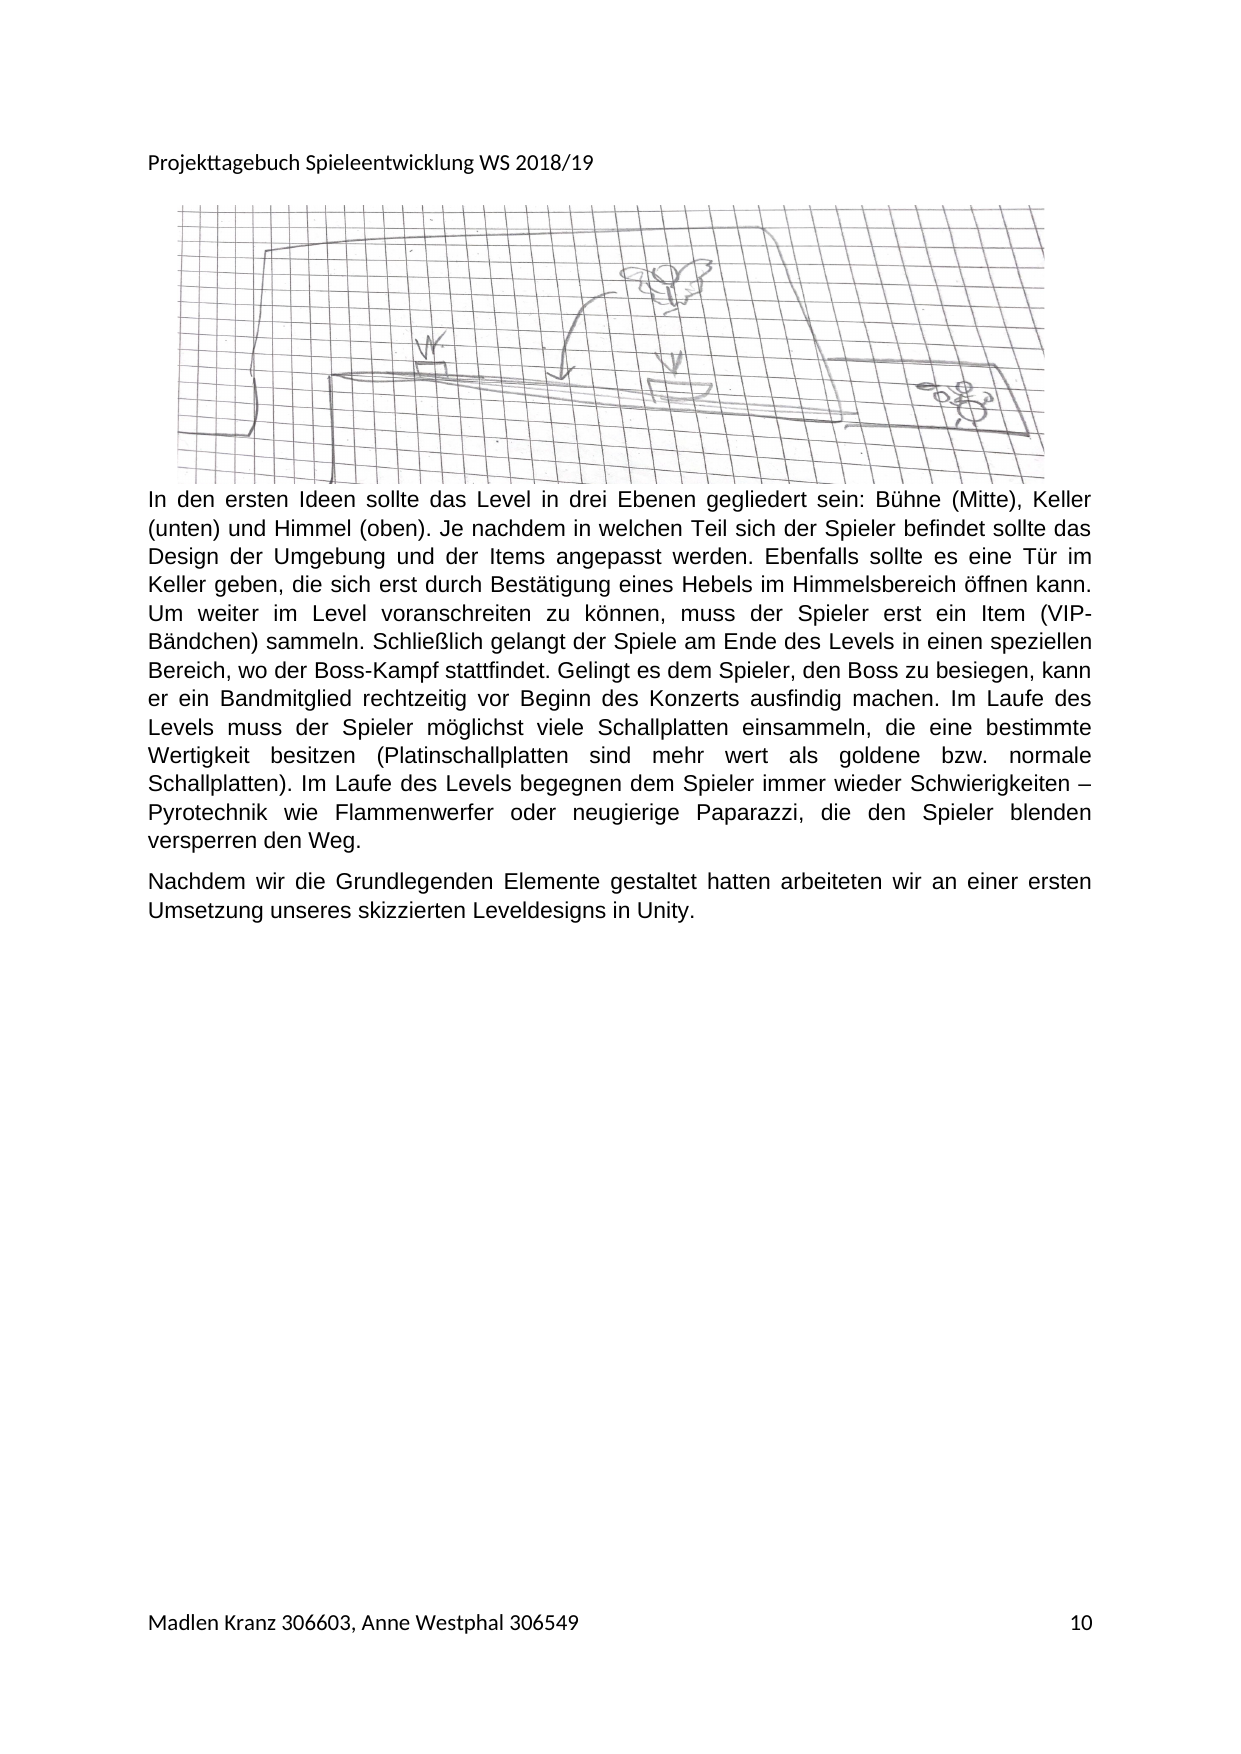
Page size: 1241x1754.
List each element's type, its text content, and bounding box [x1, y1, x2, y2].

text Nachdem wir die Grundlegenden Elemente gestaltet hatten arbeiteten wir an einer ersten Umsetzung unseres skizzierten Leveldesigns in Unity. [148, 868, 1093, 923]
text In den ersten Ideen sollte das Level in drei Ebenen gegliedert sein: Bühne (Mitte), Keller (unten) und Himmel (oben). Je nachdem in welchen Teil sich der Spieler befindet sollte das Design der Umgebung und der Items angepasst werden. Ebenfalls sollte es eine Tür im Keller geben, die sich erst durch Bestätigung eines Hebels im Himmelsbereich öffnen kann. Um weiter im Level voranschreiten zu können, muss der Spieler erst ein Item (VIP-Bändchen) sammeln. Schließlich gelangt der Spiele am Ende des Levels in einen speziellen Bereich, wo der Boss-Kampf stattfindet. Gelingt es dem Spieler, den Boss zu besiegen, kann er ein Bandmitglied rechtzeitig vor Beginn des Konzerts ausfindig machen. Im Laufe des Levels muss der Spieler möglichst viele Schallplatten einsammeln, die eine bestimmte Wertigkeit besitzen (Platinschallplatten sind mehr wert als goldene bzw. normale Schallplatten). Im Laufe des Levels begegnen dem Spieler immer wieder Schwierigkeiten – Pyrotechnik wie Flammenwerfer oder neugierige Paparazzi, die den Spieler blenden versperren den Weg. [148, 205, 1093, 854]
